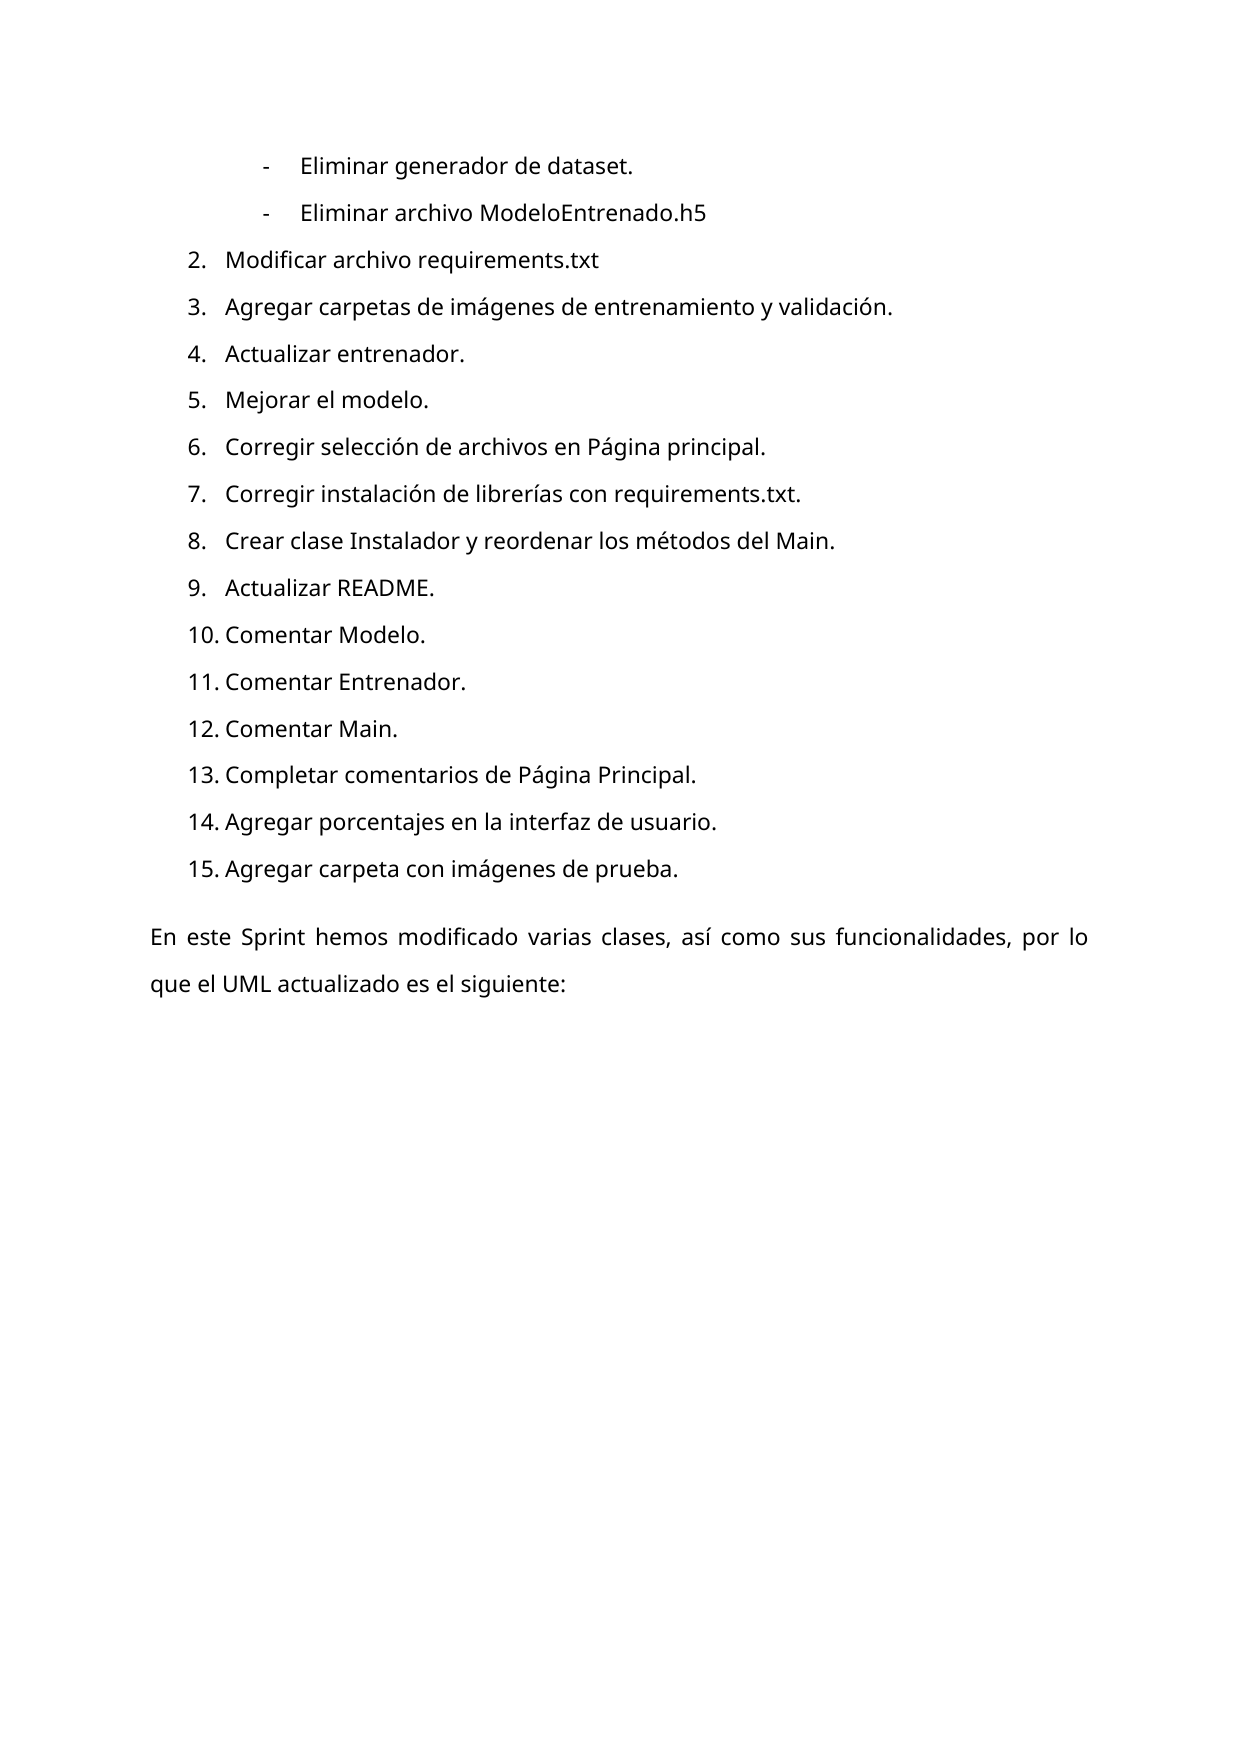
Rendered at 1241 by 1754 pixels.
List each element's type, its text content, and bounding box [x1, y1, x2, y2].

list Actualizar README. [187, 572, 1090, 603]
list Actualizar entrenador. [187, 337, 1090, 369]
list Crear clase Instalador y reordenar los métodos del Main. [187, 525, 1090, 556]
list Completar comentarios de Página Principal. [187, 759, 1090, 791]
list Eliminar generador de dataset. [262, 150, 1090, 181]
list Agregar carpeta con imágenes de prueba. [187, 853, 1090, 884]
list Modificar archivo requirements.txt [187, 244, 1090, 275]
list Corregir selección de archivos en Página principal. [187, 431, 1090, 462]
list Comentar Modelo. [187, 619, 1090, 650]
list Mejorar el modelo. [187, 384, 1090, 416]
list Corregir instalación de librerías con requirements.txt. [187, 478, 1090, 509]
list Agregar carpetas de imágenes de entrenamiento y validación. [187, 291, 1090, 322]
list Agregar porcentajes en la interfaz de usuario. [187, 806, 1090, 837]
list Comentar Entrenador. [187, 666, 1090, 697]
list Comentar Main. [187, 712, 1090, 744]
text En este Sprint hemos modificado varias clases, así como sus funcionalidades, por lo que el UML actualizado es el siguiente: [150, 921, 1090, 999]
list Eliminar archivo ModeloEntrenado.h5 [262, 197, 1090, 228]
